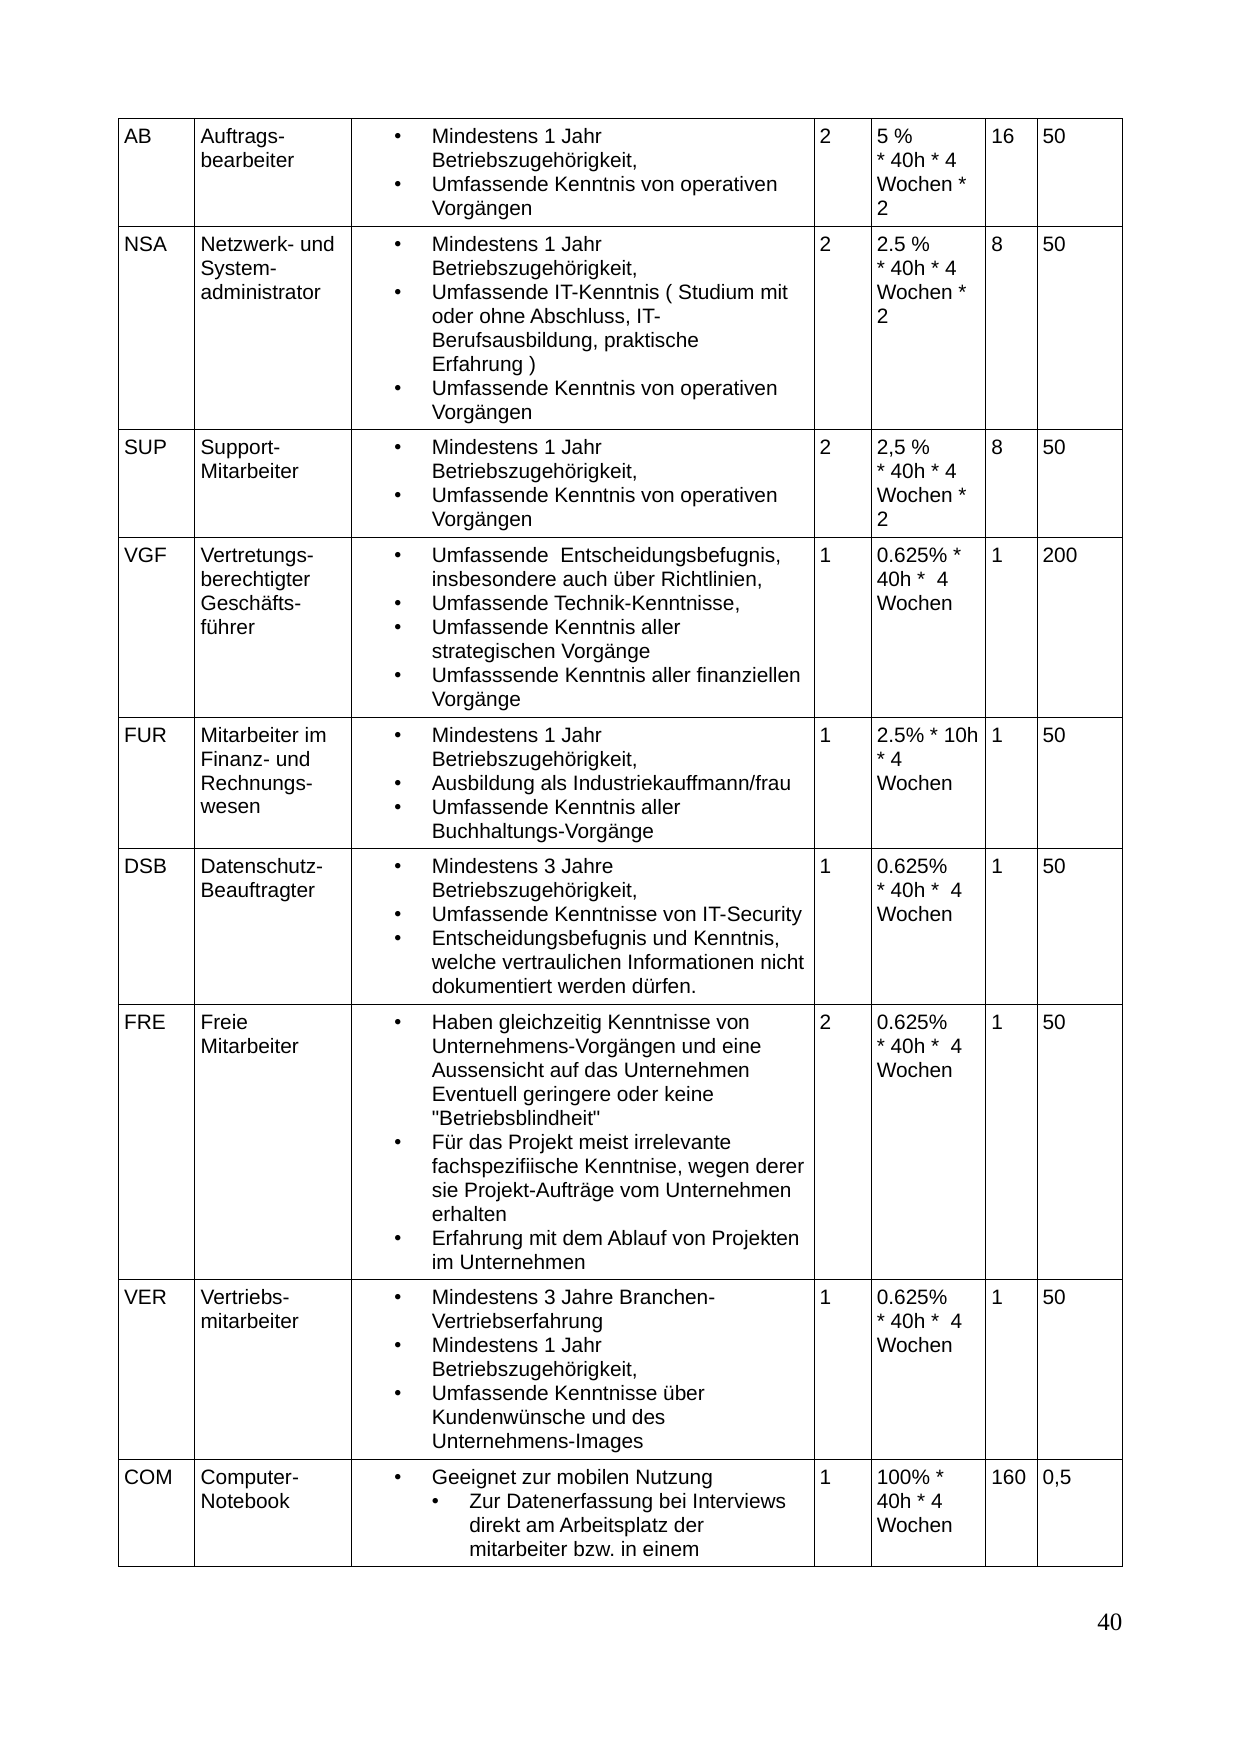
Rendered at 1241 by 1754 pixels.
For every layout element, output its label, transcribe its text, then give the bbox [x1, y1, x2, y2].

table_cell SUP [119, 430, 194, 537]
table_cell Mindestens 3 Jahre Branchen-Vertriebserfahrung Mindestens 1 Jahr Betriebszugehörigkeit, Umfassende Kenntnisse über Kundenwünsche und des Unternehmens-Images [352, 1280, 814, 1459]
table_cell VER [119, 1280, 194, 1459]
table_cell FUR [119, 718, 194, 848]
table_cell 0.625% * 40h * 4 Wochen [872, 1005, 985, 1279]
table_cell Datenschutz-Beauftragter [195, 849, 351, 1004]
table_cell 0.625% * 40h * 4 Wochen [872, 1280, 985, 1459]
table_cell 1 [815, 849, 871, 1004]
table_cell 2,5 % * 40h * 4 Wochen * 2 [872, 430, 985, 537]
table_cell 0.625% * 40h * 4 Wochen [872, 538, 985, 717]
table_cell 0,5 [1038, 1460, 1122, 1566]
table_cell 2 [815, 119, 871, 226]
table_cell 2 [815, 430, 871, 537]
table_cell COM [119, 1460, 194, 1566]
table_cell 200 [1038, 538, 1122, 717]
table_cell 50 [1038, 849, 1122, 1004]
table_cell 0.625% * 40h * 4 Wochen [872, 849, 985, 1004]
table_cell 50 [1038, 119, 1122, 226]
table_cell 1 [986, 718, 1037, 848]
table_cell 1 [986, 1280, 1037, 1459]
table_cell 50 [1038, 718, 1122, 848]
table_cell 50 [1038, 1280, 1122, 1459]
table_cell 1 [986, 849, 1037, 1004]
table_cell Mindestens 1 Jahr Betriebszugehörigkeit, Umfassende Kenntnis von operativen Vorgängen [352, 119, 814, 226]
table_cell Freie Mitarbeiter [195, 1005, 351, 1279]
table_cell 50 [1038, 430, 1122, 537]
table_cell Netzwerk- und System-administrator [195, 227, 351, 429]
table_cell NSA [119, 227, 194, 429]
table_cell 2 [815, 227, 871, 429]
table_cell 2.5 % * 40h * 4 Wochen * 2 [872, 227, 985, 429]
table_cell Computer-Notebook [195, 1460, 351, 1566]
table_cell Umfassende Entscheidungsbefugnis, insbesondere auch über Richtlinien, Umfassende Technik-Kenntnisse, Umfassende Kenntnis aller strategischen Vorgänge Umfasssende Kenntnis aller finanziellen Vorgänge [352, 538, 814, 717]
table_cell 5 % * 40h * 4 Wochen * 2 [872, 119, 985, 226]
table_cell 50 [1038, 227, 1122, 429]
table_cell FRE [119, 1005, 194, 1279]
table_cell 1 [986, 538, 1037, 717]
table_cell 1 [815, 1280, 871, 1459]
table_cell Vertretungs-berechtigter Geschäfts-führer [195, 538, 351, 717]
table_cell AB [119, 119, 194, 226]
table_cell 8 [986, 227, 1037, 429]
table_cell Haben gleichzeitig Kenntnisse von Unternehmens-Vorgängen und eine Aussensicht auf das Unternehmen Eventuell geringere oder keine "Betriebsblindheit" Für das Projekt meist irrelevante fachspezifiische Kenntnise, wegen derer sie Projekt-Aufträge vom Unternehmen erhalten Erfahrung mit dem Ablauf von Projekten im Unternehmen [352, 1005, 814, 1279]
table_cell DSB [119, 849, 194, 1004]
table_cell 1 [815, 718, 871, 848]
table_cell 8 [986, 430, 1037, 537]
table_cell 160 [986, 1460, 1037, 1566]
table_cell 2.5% * 10h * 4 Wochen [872, 718, 985, 848]
table_cell Vertriebs-mitarbeiter [195, 1280, 351, 1459]
table_cell Mindestens 1 Jahr Betriebszugehörigkeit, Umfassende IT-Kenntnis ( Studium mit oder ohne Abschluss, IT-Berufsausbildung, praktische Erfahrung ) Umfassende Kenntnis von operativen Vorgängen [352, 227, 814, 429]
table_cell 2 [815, 1005, 871, 1279]
table_cell 1 [815, 1460, 871, 1566]
table_cell 1 [986, 1005, 1037, 1279]
table_cell Geeignet zur mobilen Nutzung Zur Datenerfassung bei Interviews direkt am Arbeitsplatz der mitarbeiter bzw. in einem Besprechungsraum Für Präsentationen an wechselnden Orten, z.B. beim Vertretungsberechtigten Geschäftsführer, bei Veranstaltungen zur Mitarbeiter-Information [352, 1460, 814, 1566]
table_cell Mindestens 1 Jahr Betriebszugehörigkeit, Umfassende Kenntnis von operativen Vorgängen [352, 430, 814, 537]
table_cell 50 [1038, 1005, 1122, 1279]
table_cell 1 [815, 538, 871, 717]
table_cell Mindestens 3 Jahre Betriebszugehörigkeit, Umfassende Kenntnisse von IT-Security Entscheidungsbefugnis und Kenntnis, welche vertraulichen Informationen nicht dokumentiert werden dürfen. [352, 849, 814, 1004]
table_cell Auftrags-bearbeiter [195, 119, 351, 226]
table_cell 16 [986, 119, 1037, 226]
table_cell Support-Mitarbeiter [195, 430, 351, 537]
table_cell VGF [119, 538, 194, 717]
table_cell 100% * 40h * 4 Wochen [872, 1460, 985, 1566]
table_cell Mitarbeiter im Finanz- und Rechnungs-wesen [195, 718, 351, 848]
table_cell Mindestens 1 Jahr Betriebszugehörigkeit, Ausbildung als Industriekauffmann/frau Umfassende Kenntnis aller Buchhaltungs-Vorgänge [352, 718, 814, 848]
